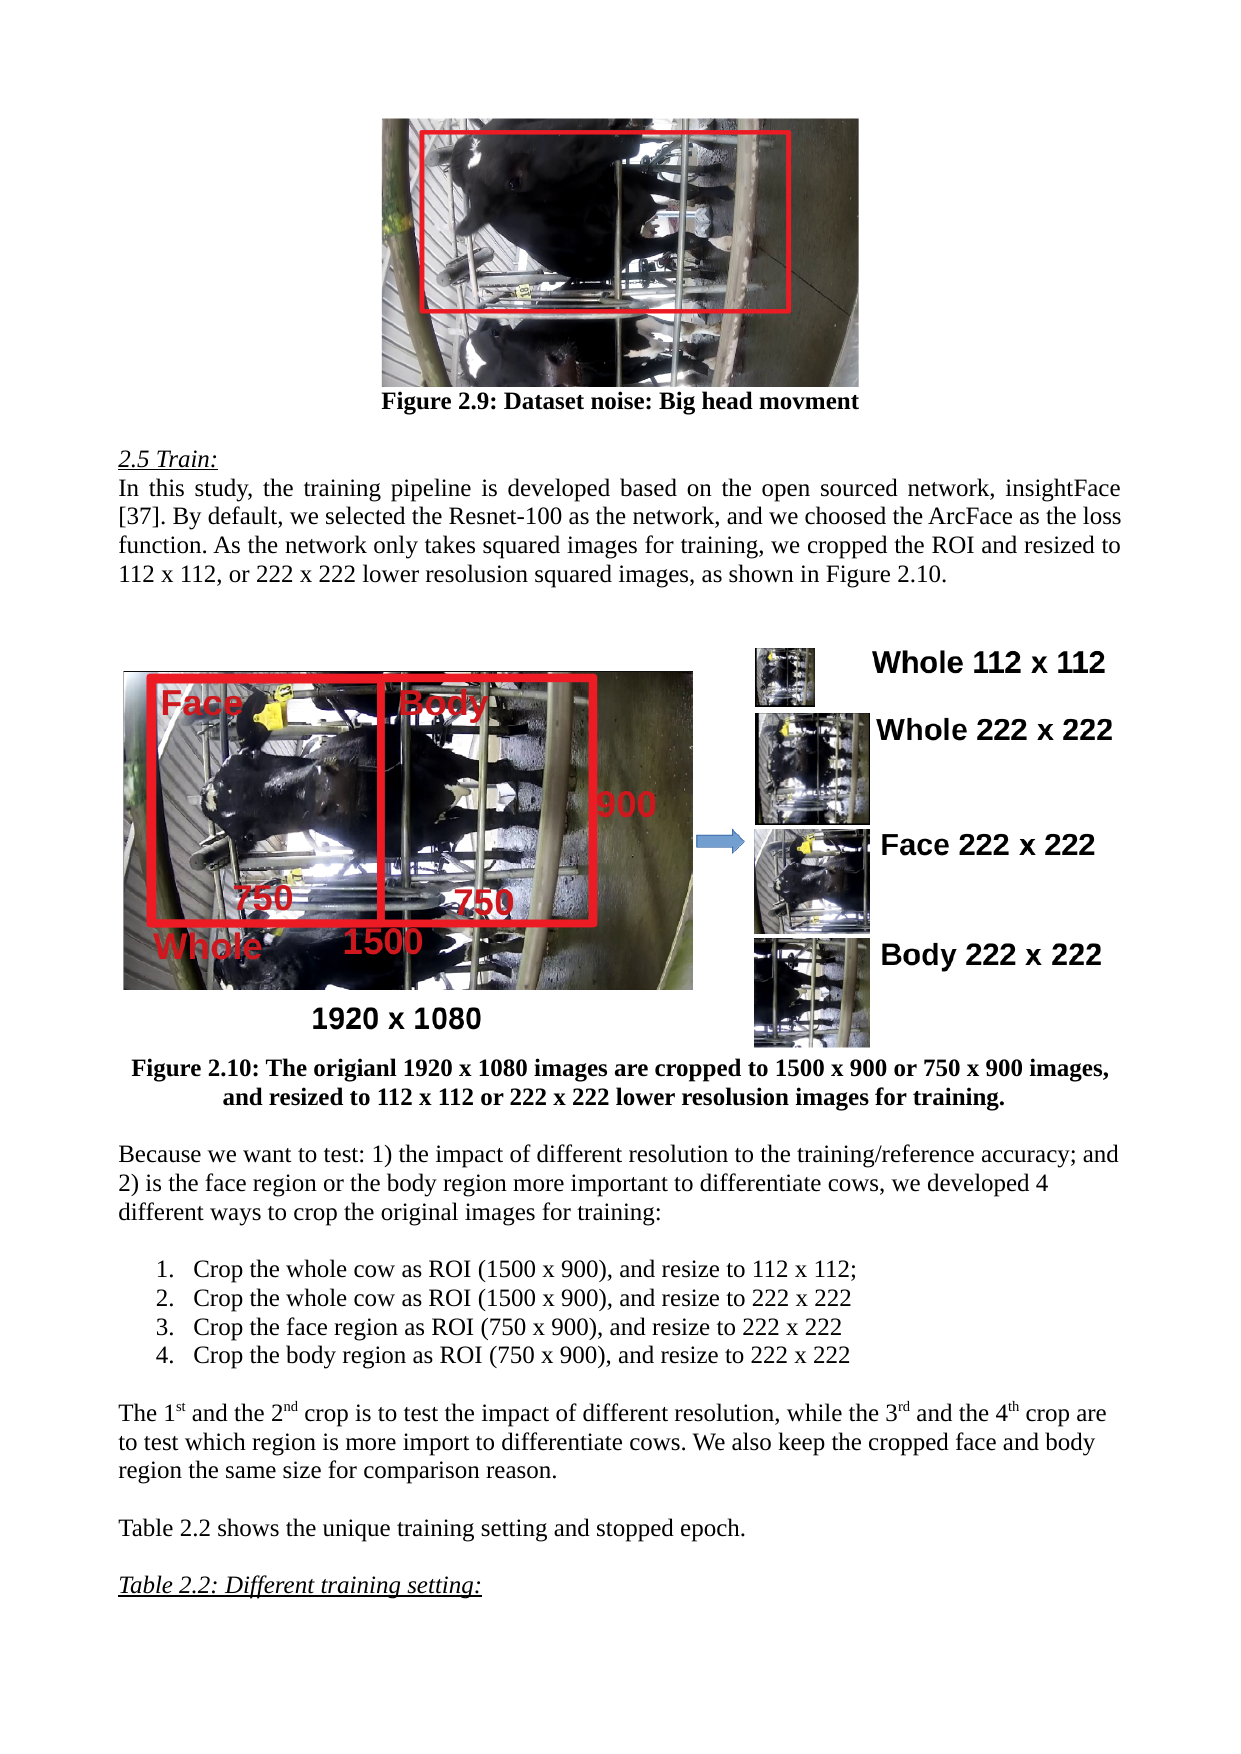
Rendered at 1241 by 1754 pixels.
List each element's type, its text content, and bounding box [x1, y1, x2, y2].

text 2.5 Train: [118, 444, 1122, 473]
list Crop the whole cow as ROI (1500 x 900), and resize to 222 x 222 [156, 1283, 1122, 1312]
text In this study, the training pipeline is developed based on the open sourced network, insightFace [37]. By default, we selected the Resnet-100 as the network, and we choosed the ArcFace as the loss function. As the network only takes squared images for training, we cropped the ROI and resized to 112 x 112, or 222 x 222 lower resolusion squared images, as shown in Figure 2.10. [118, 473, 1122, 588]
list Crop the face region as ROI (750 x 900), and resize to 222 x 222 [156, 1312, 1122, 1340]
text Because we want to test: 1) the impact of different resolution to the training/reference accuracy; and 2) is the face region or the body region more important to differentiate cows, we developed 4 different ways to crop the original images for training: [118, 1139, 1122, 1225]
text Table 2.2: Different training setting: [118, 1570, 1122, 1599]
list Crop the whole cow as ROI (1500 x 900), and resize to 112 x 112; [156, 1254, 1122, 1283]
text Figure 2.10: The origianl 1920 x 1080 images are cropped to 1500 x 900 or 750 x 900 images, and resized to 112 x 112 or 222 x 222 lower resolusion images for training. [118, 1053, 1122, 1110]
text Figure 2.9: Dataset noise: Big head movment [118, 118, 1122, 415]
text The 1st and the 2nd crop is to test the impact of different resolution, while the 3rd and the 4th crop are to test which region is more import to differentiate cows. We also keep the cropped face and body region the same size for comparison reason. [118, 1398, 1122, 1484]
picture [118, 645, 1123, 1053]
text Table 2.2 shows the unique training setting and stopped epoch. [118, 1513, 1122, 1542]
list Crop the body region as ROI (750 x 900), and resize to 222 x 222 [156, 1340, 1122, 1369]
picture [381, 118, 859, 387]
